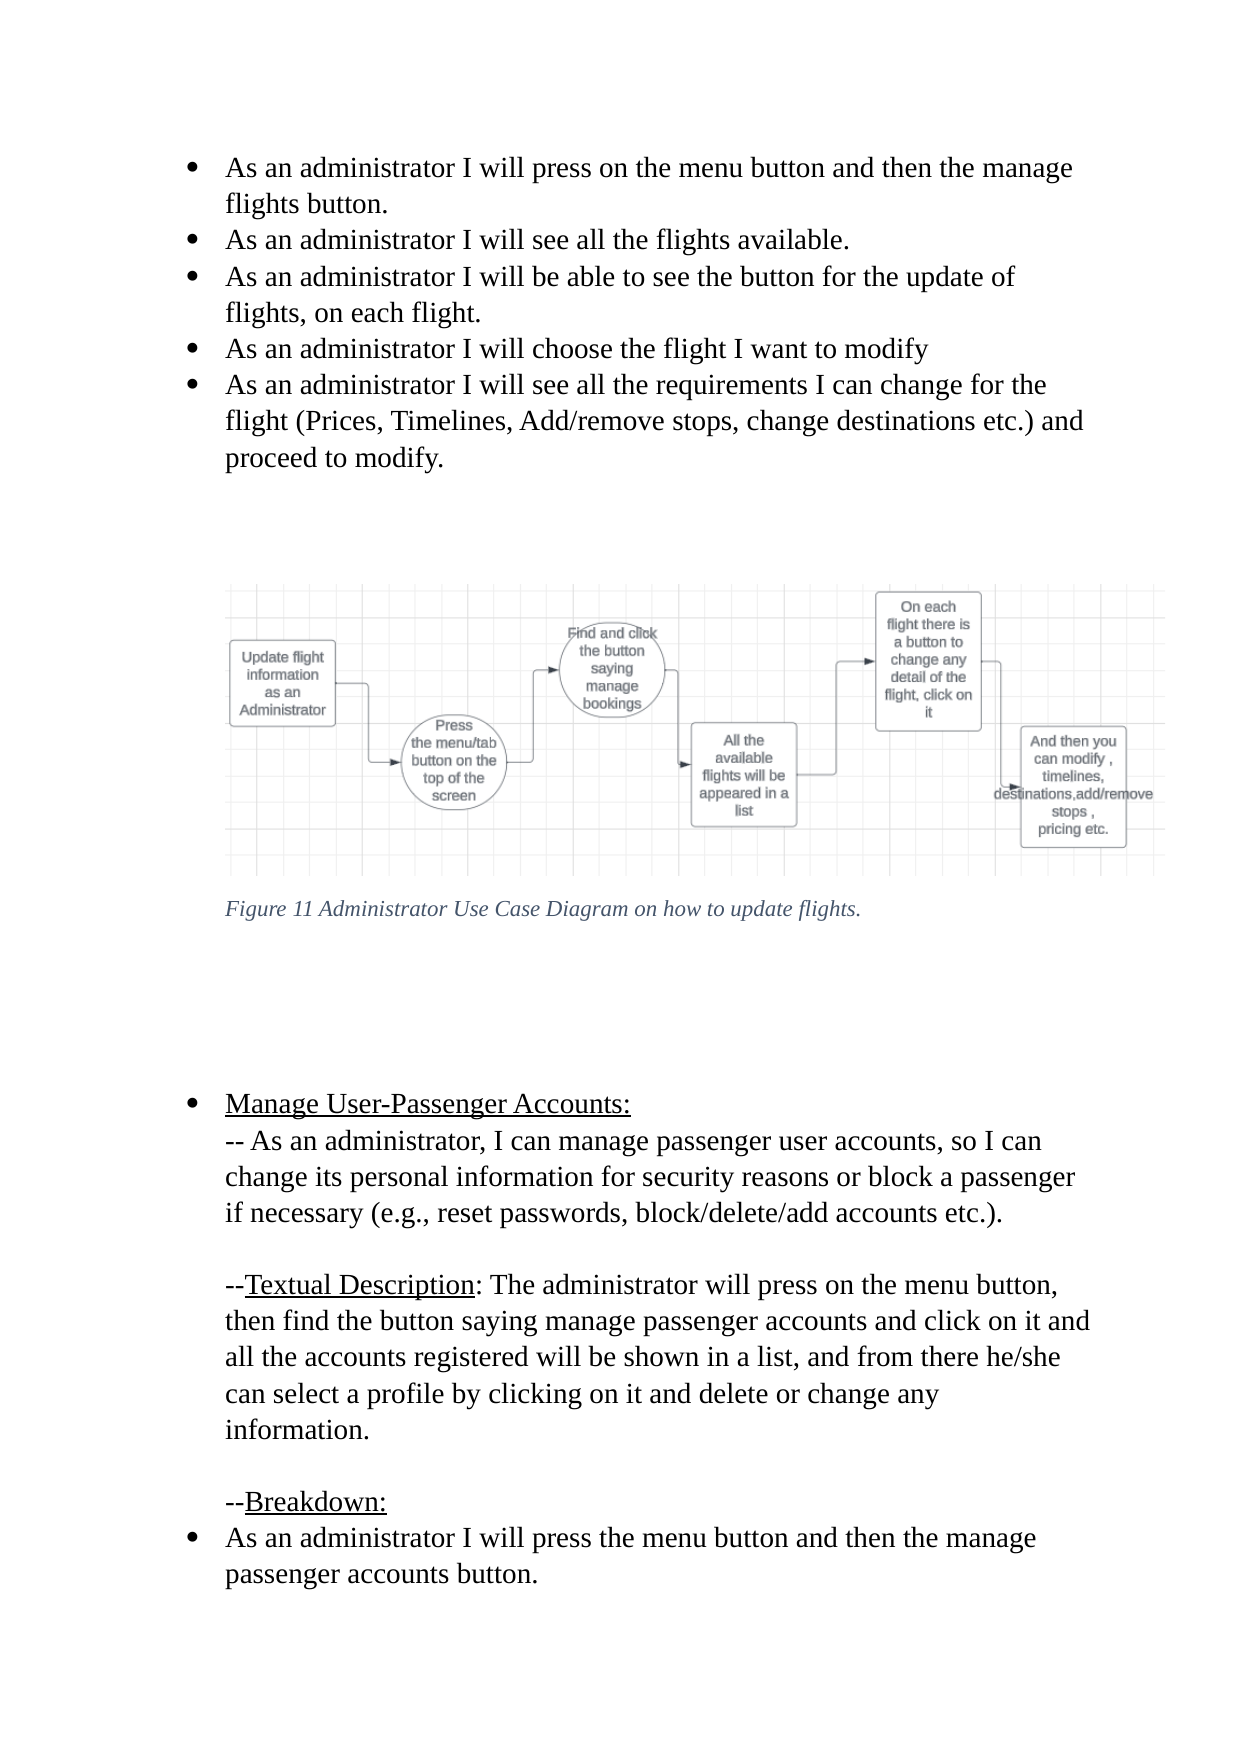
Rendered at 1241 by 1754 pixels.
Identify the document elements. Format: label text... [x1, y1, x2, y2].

list As an administrator I will see all the requirements I can change for the flight (Prices, Timelines, Add/remove stops, change destinations etc.) and proceed to modify. [187, 367, 1090, 473]
list --Textual Description: The administrator will press on the menu button, then find the button saying manage passenger accounts and click on it and all the accounts registered will be shown in a list, and from there he/she can select a profile by clicking on it and delete or change any information. [225, 1267, 1090, 1445]
list As an administrator I will be able to see the button for the update of flights, on each flight. [187, 259, 1090, 328]
list -- As an administrator, I can manage passenger user accounts, so I can change its personal information for security reasons or block a passenger if necessary (e.g., reset passwords, block/delete/add accounts etc.). [225, 1123, 1090, 1228]
text Figure 11 Administrator Use Case Diagram on how to update flights. [150, 895, 1090, 921]
list --Breakdown: [225, 1484, 1090, 1518]
picture [225, 584, 1166, 876]
list As an administrator I will press on the menu button and then the manage flights button. [187, 150, 1090, 220]
list Manage User-Passenger Accounts: [187, 1086, 1090, 1120]
list As an administrator I will see all the flights available. [187, 222, 1090, 256]
list As an administrator I will press the menu button and then the manage passenger accounts button. [187, 1520, 1090, 1590]
list As an administrator I will choose the flight I want to modify [187, 331, 1090, 365]
